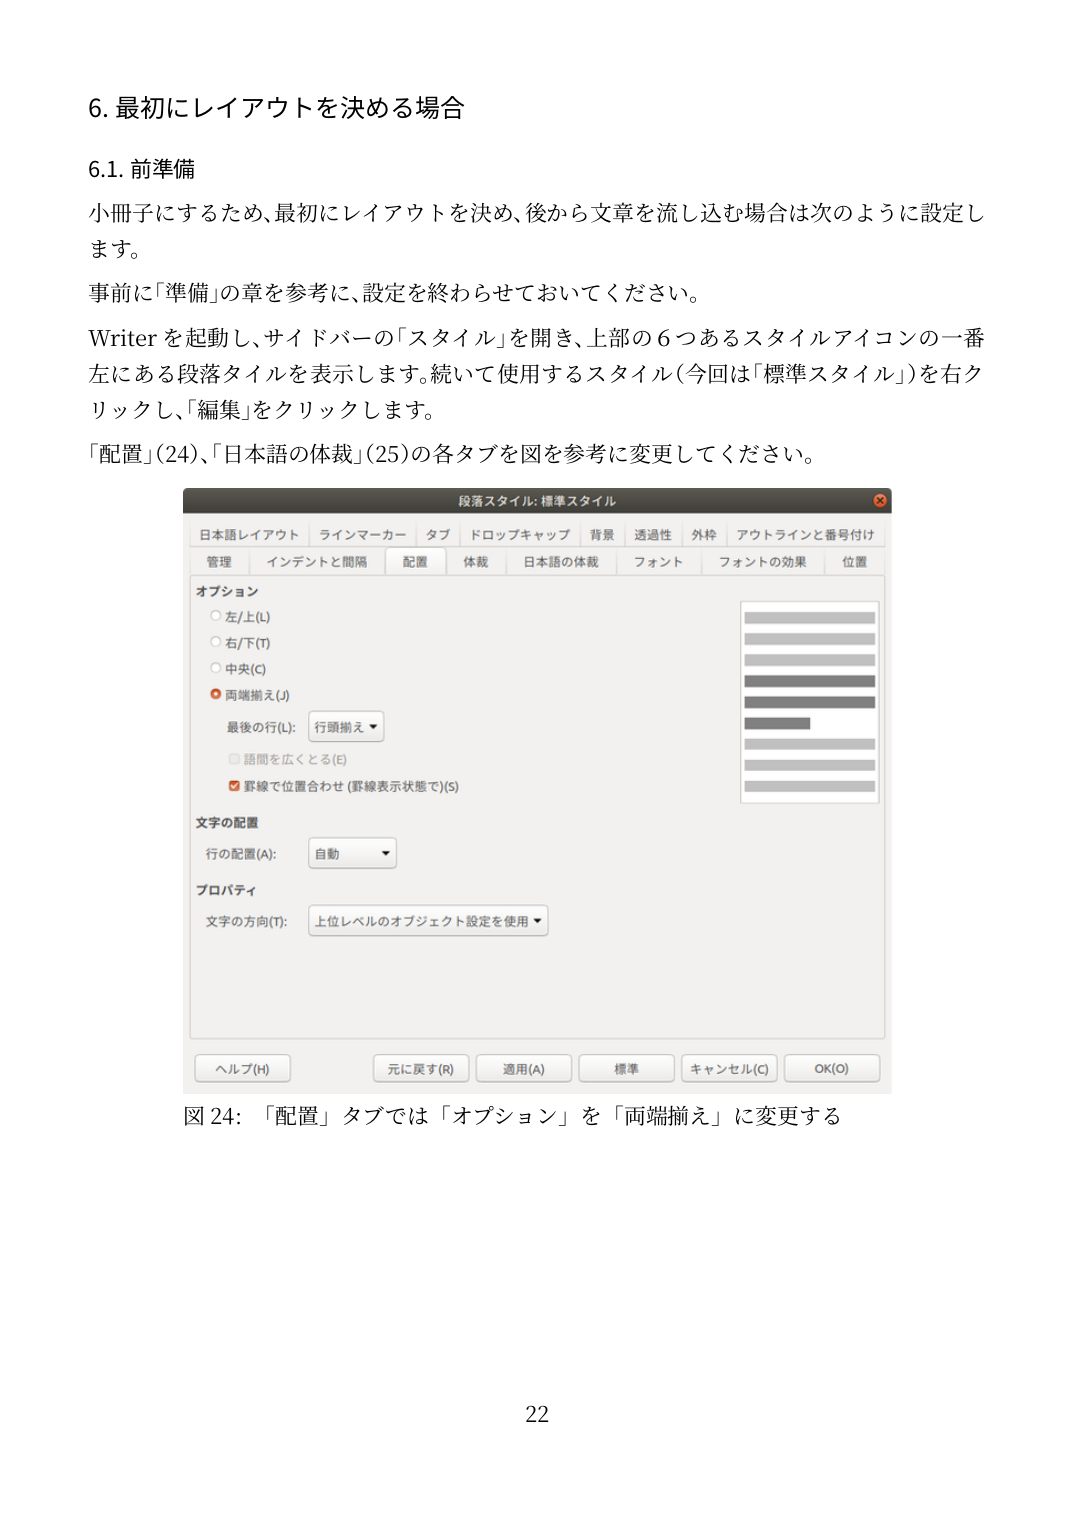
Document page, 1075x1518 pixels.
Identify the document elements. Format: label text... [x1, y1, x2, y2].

subtitle 最初にレイアウトを決める場合 [88, 88, 986, 125]
subtitle 前準備 [88, 152, 986, 183]
picture [183, 488, 892, 1094]
text 事前に「準備」の章を参考に、設定を終わらせておいてください。 [88, 276, 986, 308]
text 図 24: 「配置」タブでは「オプション」を「両端揃え」に変更する [183, 1094, 892, 1131]
text 「配置」（図 24）、「日本語の体裁」（図 25）の各タブを図を参考に変更してください。 [183, 476, 892, 488]
text 小冊子にするため、最初にレイアウトを決め、後から文章を流し込む場合は次のように設定します。 [88, 196, 986, 264]
text Writerを起動し、サイドバーの「スタイル」を開き、上部の６つあるスタイルアイコンの一番左にある段落タイルを表示します。続いて使用するスタイル（今回は「標準スタイル」）を右クリックし、「編集」をクリックします。 [88, 321, 986, 424]
text 「配置」（図 24）、「日本語の体裁」（図 25）の各タブを図を参考に変更してください。 [183, 1131, 892, 1145]
text 「配置」（図 24）、「日本語の体裁」（図 25）の各タブを図を参考に変更してください。 [88, 437, 986, 469]
